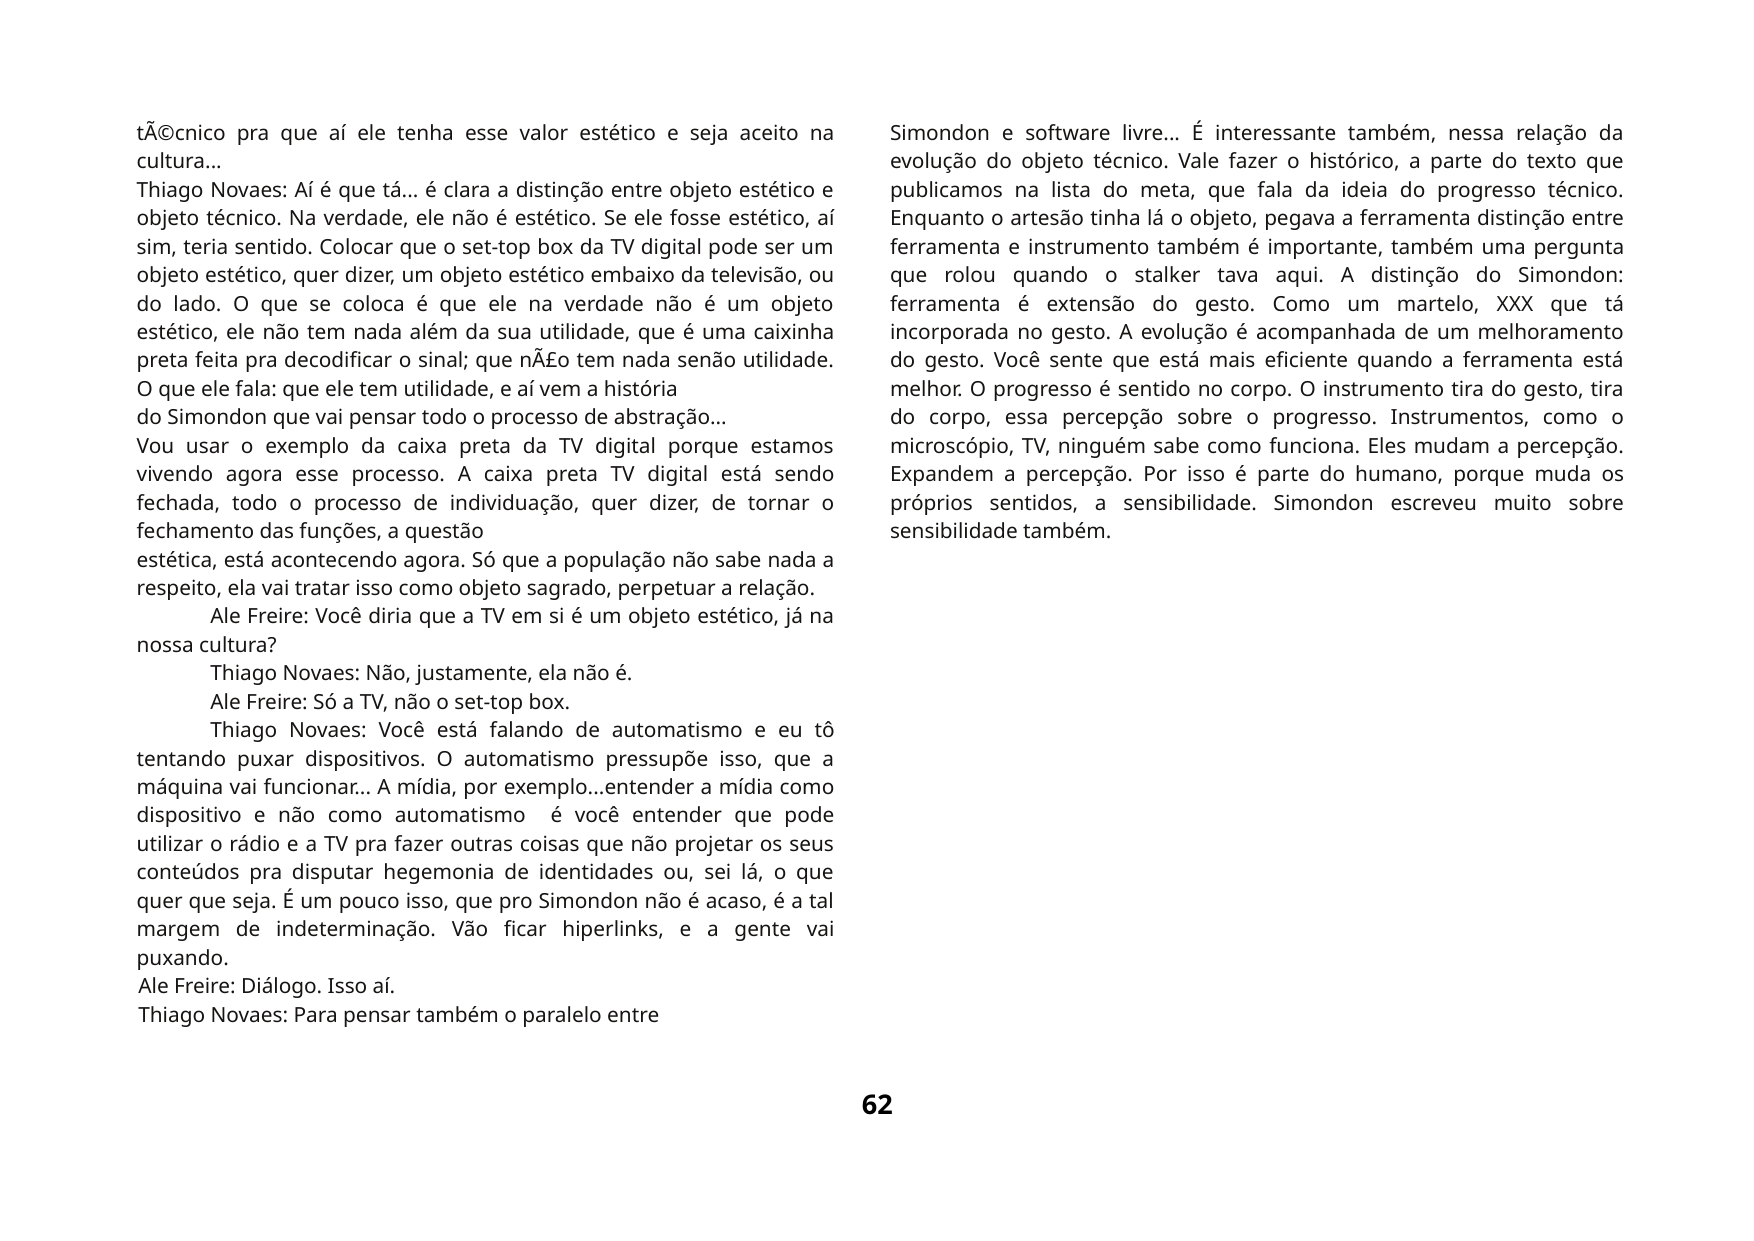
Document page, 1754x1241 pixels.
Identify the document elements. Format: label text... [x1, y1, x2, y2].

text estética, está acontecendo agora. Só que a população não sabe nada a respeito, ela vai tratar isso como objeto sagrado, perpetuar a relação. [136, 545, 835, 602]
text Thiago Novaes: Para pensar também o paralelo entre [138, 1000, 837, 1028]
text Thiago Novaes: Aí é que tá... é clara a distinção entre objeto estético e objeto técnico. Na verdade, ele não é estético. Se ele fosse estético, aí sim, teria sentido. Colocar que o set-top box da TV digital pode ser um objeto estético, quer dizer, um objeto estético embaixo da televisão, ou do lado. O que se coloca é que ele na verdade não é um objeto estético, ele não tem nada além da sua utilidade, que é uma caixinha preta feita pra decodificar o sinal; que nÃ£o tem nada senão utilidade. O que ele fala: que ele tem utilidade, e aí vem a história [136, 175, 835, 402]
text Simondon e software livre... É interessante também, nessa relação da evolução do objeto técnico. Vale fazer o histórico, a parte do texto que publicamos na lista do meta, que fala da ideia do progresso técnico. Enquanto o artesão tinha lá o objeto, pegava a ferramenta distinção entre ferramenta e instrumento também é importante, também uma pergunta que rolou quando o stalker tava aqui. A distinção do Simondon: ferramenta é extensão do gesto. Como um martelo, XXX que tá incorporada no gesto. A evolução é acompanhada de um melhoramento do gesto. Você sente que está mais eficiente quando a ferramenta está melhor. O progresso é sentido no corpo. O instrumento tira do gesto, tira do corpo, essa percepção sobre o progresso. Instrumentos, como o microscópio, TV, ninguém sabe como funciona. Eles mudam a percepção. Expandem a percepção. Por isso é parte do humano, porque muda os próprios sentidos, a sensibilidade. Simondon escreveu muito sobre sensibilidade também. [890, 118, 1625, 545]
text Ale Freire: Diálogo. Isso aí. [138, 971, 862, 1000]
text do Simondon que vai pensar todo o processo de abstração... [136, 402, 835, 431]
text Ale Freire: Só a TV, não o set-top box. [136, 687, 835, 715]
text Vou usar o exemplo da caixa preta da TV digital porque estamos vivendo agora esse processo. A caixa preta TV digital está sendo fechada, todo o processo de individuação, quer dizer, de tornar o fechamento das funções, a questão [136, 431, 835, 545]
text Thiago Novaes: Você está falando de automatismo e eu tô tentando puxar dispositivos. O automatismo pressupõe isso, que a máquina vai funcionar... A mídia, por exemplo...entender a mídia como dispositivo e não como automatismo é você entender que pode utilizar o rádio e a TV pra fazer outras coisas que não projetar os seus conteúdos pra disputar hegemonia de identidades ou, sei lá, o que quer que seja. É um pouco isso, que pro Simondon não é acaso, é a tal margem de indeterminação. Vão ficar hiperlinks, e a gente vai puxando. [136, 715, 835, 971]
text tÃ©cnico pra que aí ele tenha esse valor estético e seja aceito na cultura... [136, 118, 835, 175]
text Ale Freire: Você diria que a TV em si é um objeto estético, já na nossa cultura? [136, 602, 835, 658]
text Thiago Novaes: Não, justamente, ela não é. [136, 658, 835, 687]
